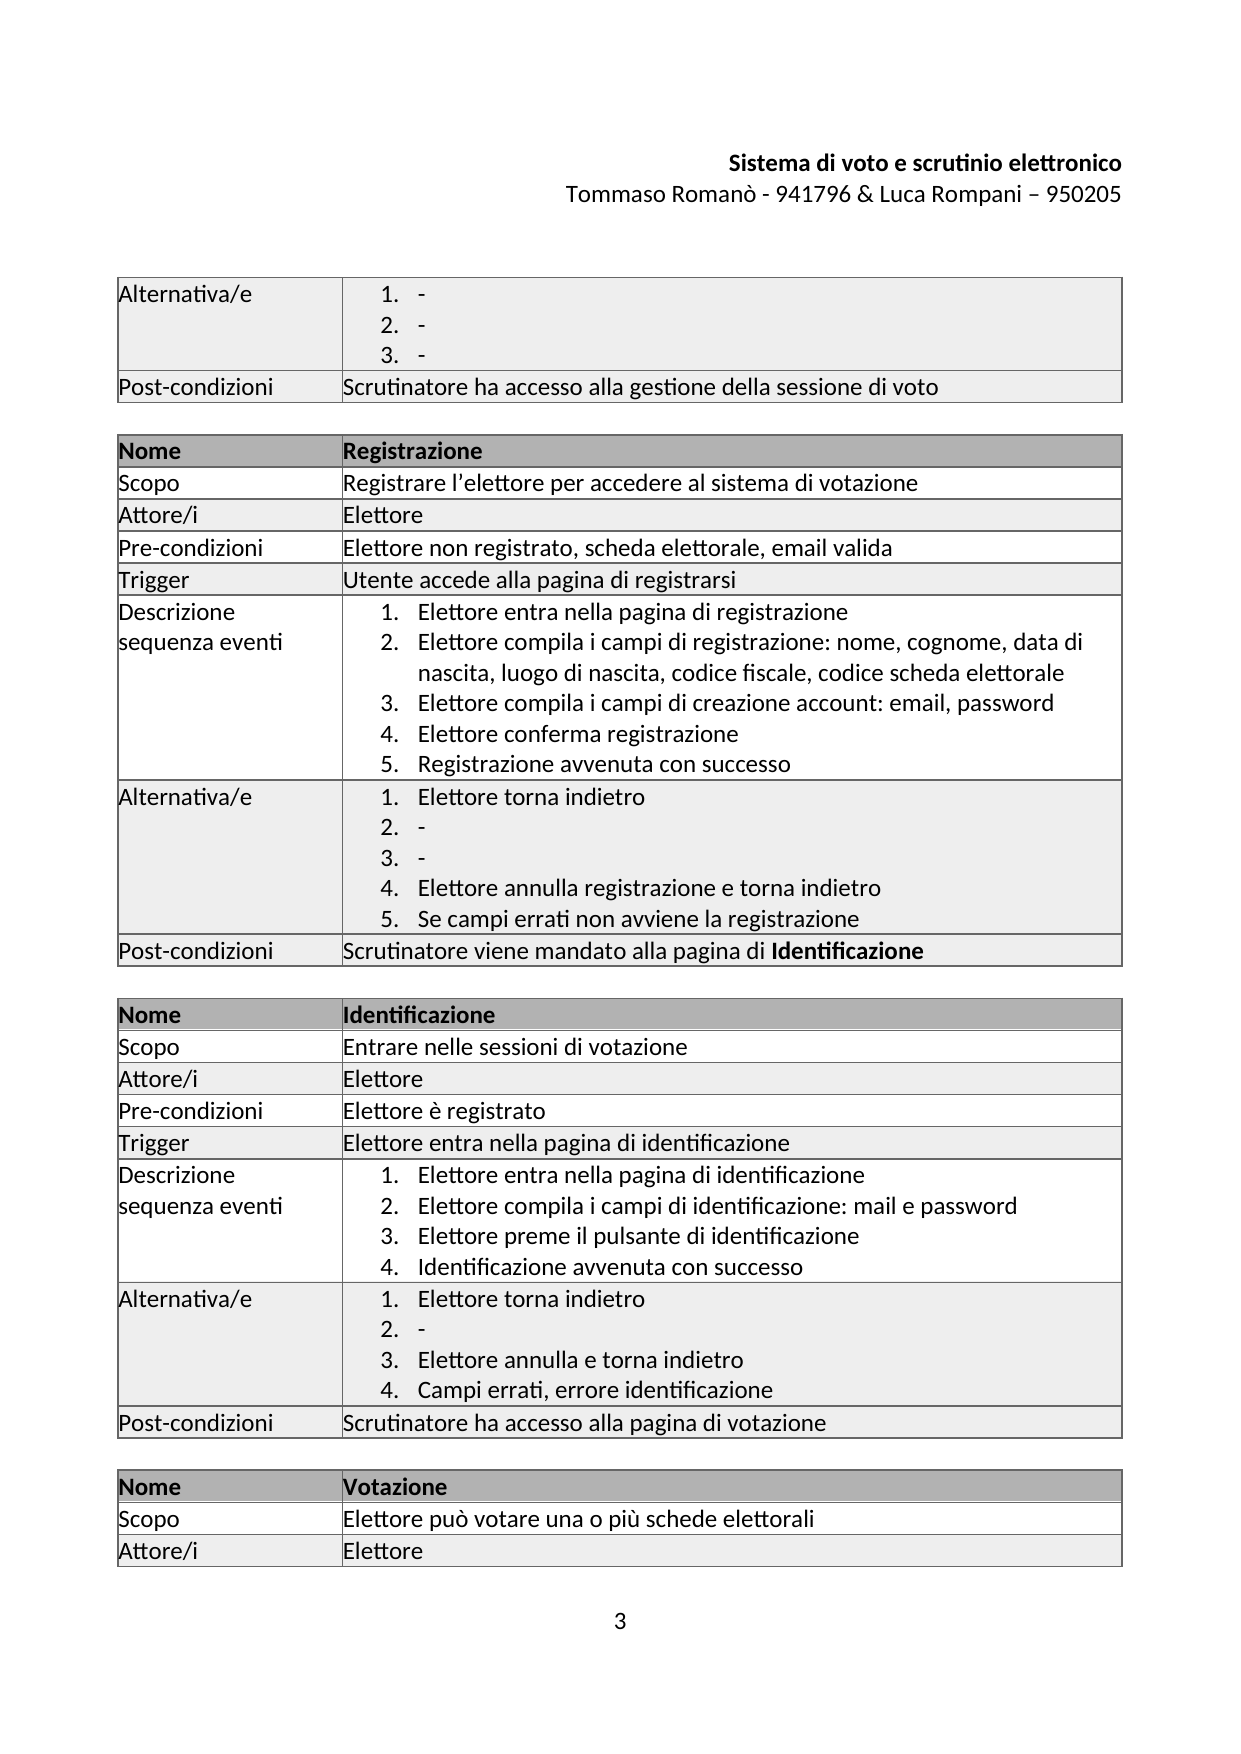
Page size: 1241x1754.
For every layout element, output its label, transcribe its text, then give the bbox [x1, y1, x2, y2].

table_header Votazione [343, 1471, 1121, 1501]
table_cell Entrare nelle sessioni di votazione [343, 1031, 1121, 1062]
table_cell Elettore non registrato, scheda elettorale, email valida [343, 532, 1121, 562]
table_cell Elettore è registrato [343, 1095, 1121, 1126]
table_cell Elettore entra nella pagina di identificazione [343, 1127, 1121, 1158]
table_cell Elettore entra nella pagina di registrazione Elettore compila i campi di registrazione: nome, cognome, data di nascita, luogo di nascita, codice fiscale, codice scheda elettorale Elettore compila i campi di creazione account: email, password Elettore conferma registrazione Registrazione avvenuta con successo [343, 596, 1121, 779]
table_cell Trigger [119, 564, 342, 594]
table_cell Elettore può votare una o più schede elettorali [343, 1503, 1121, 1533]
table_cell Alternativa/e [119, 781, 342, 933]
table_cell Alternativa/e [119, 1283, 342, 1405]
table_cell Post-condizioni [119, 935, 342, 965]
table_cell Scrutinatore ha accesso alla gestione della sessione di voto [343, 371, 1121, 402]
table_header Nome [119, 1471, 342, 1501]
table_cell Descrizione sequenza eventi [119, 1160, 342, 1281]
table_cell Post-condizioni [119, 1407, 342, 1437]
table_cell Attore/i [119, 1535, 342, 1566]
table_header Registrazione [343, 436, 1121, 466]
table_cell Elettore torna indietro - - Elettore annulla registrazione e torna indietro Se campi errati non avviene la registrazione [343, 781, 1121, 933]
table_cell Elettore entra nella pagina di identificazione Elettore compila i campi di identificazione: mail e password Elettore preme il pulsante di identificazione Identificazione avvenuta con successo [343, 1160, 1121, 1281]
table_cell Scrutinatore ha accesso alla pagina di votazione [343, 1407, 1121, 1437]
table_cell Pre-condizioni [119, 532, 342, 562]
table_cell Utente accede alla pagina di registrarsi [343, 564, 1121, 594]
table_cell Scopo [119, 1031, 342, 1062]
table_header Nome [119, 436, 342, 466]
table_cell Scopo [119, 468, 342, 498]
table_cell Trigger [119, 1127, 342, 1158]
table_cell Scopo [119, 1503, 342, 1533]
table_cell Attore/i [119, 500, 342, 530]
table_cell Post-condizioni [119, 371, 342, 402]
table_cell - - - [343, 278, 1121, 370]
table_cell Attore/i [119, 1063, 342, 1094]
table_cell Alternativa/e [119, 278, 342, 370]
table_cell Elettore [343, 500, 1121, 530]
table_cell Registrare l’elettore per accedere al sistema di votazione [343, 468, 1121, 498]
table_header Identificazione [343, 999, 1121, 1029]
table_cell Scrutinatore viene mandato alla pagina di Identificazione [343, 935, 1121, 965]
table_cell Elettore [343, 1063, 1121, 1094]
table_cell Elettore [343, 1535, 1121, 1566]
table_cell Descrizione sequenza eventi [119, 596, 342, 779]
table_cell Elettore torna indietro - Elettore annulla e torna indietro Campi errati, errore identificazione [343, 1283, 1121, 1405]
table_header Nome [119, 999, 342, 1029]
table_cell Pre-condizioni [119, 1095, 342, 1126]
